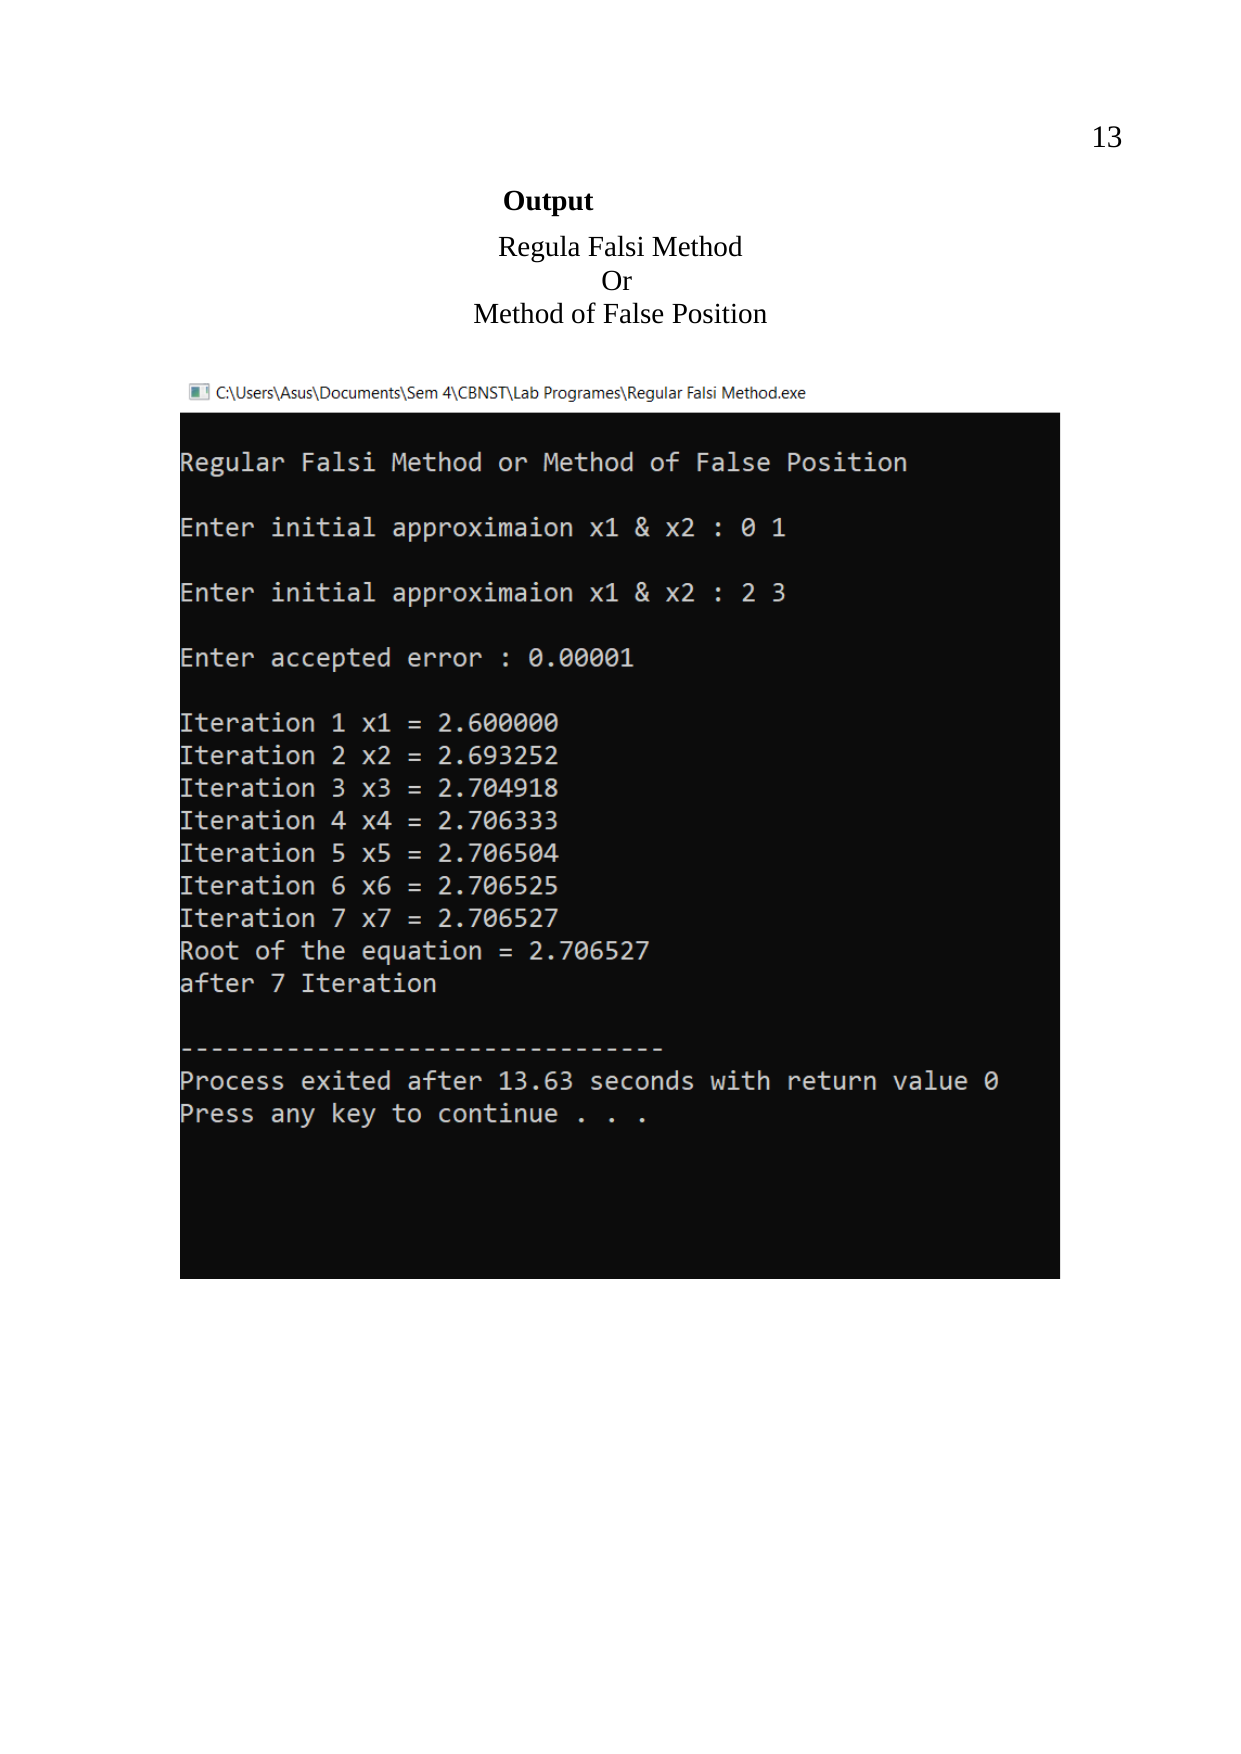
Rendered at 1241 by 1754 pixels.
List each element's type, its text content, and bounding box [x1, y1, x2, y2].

text Method of False Position [118, 297, 1122, 330]
text Or [118, 263, 1122, 297]
text Output [118, 183, 978, 217]
text Regula Falsi Method [118, 229, 1122, 263]
picture [180, 378, 289, 1279]
